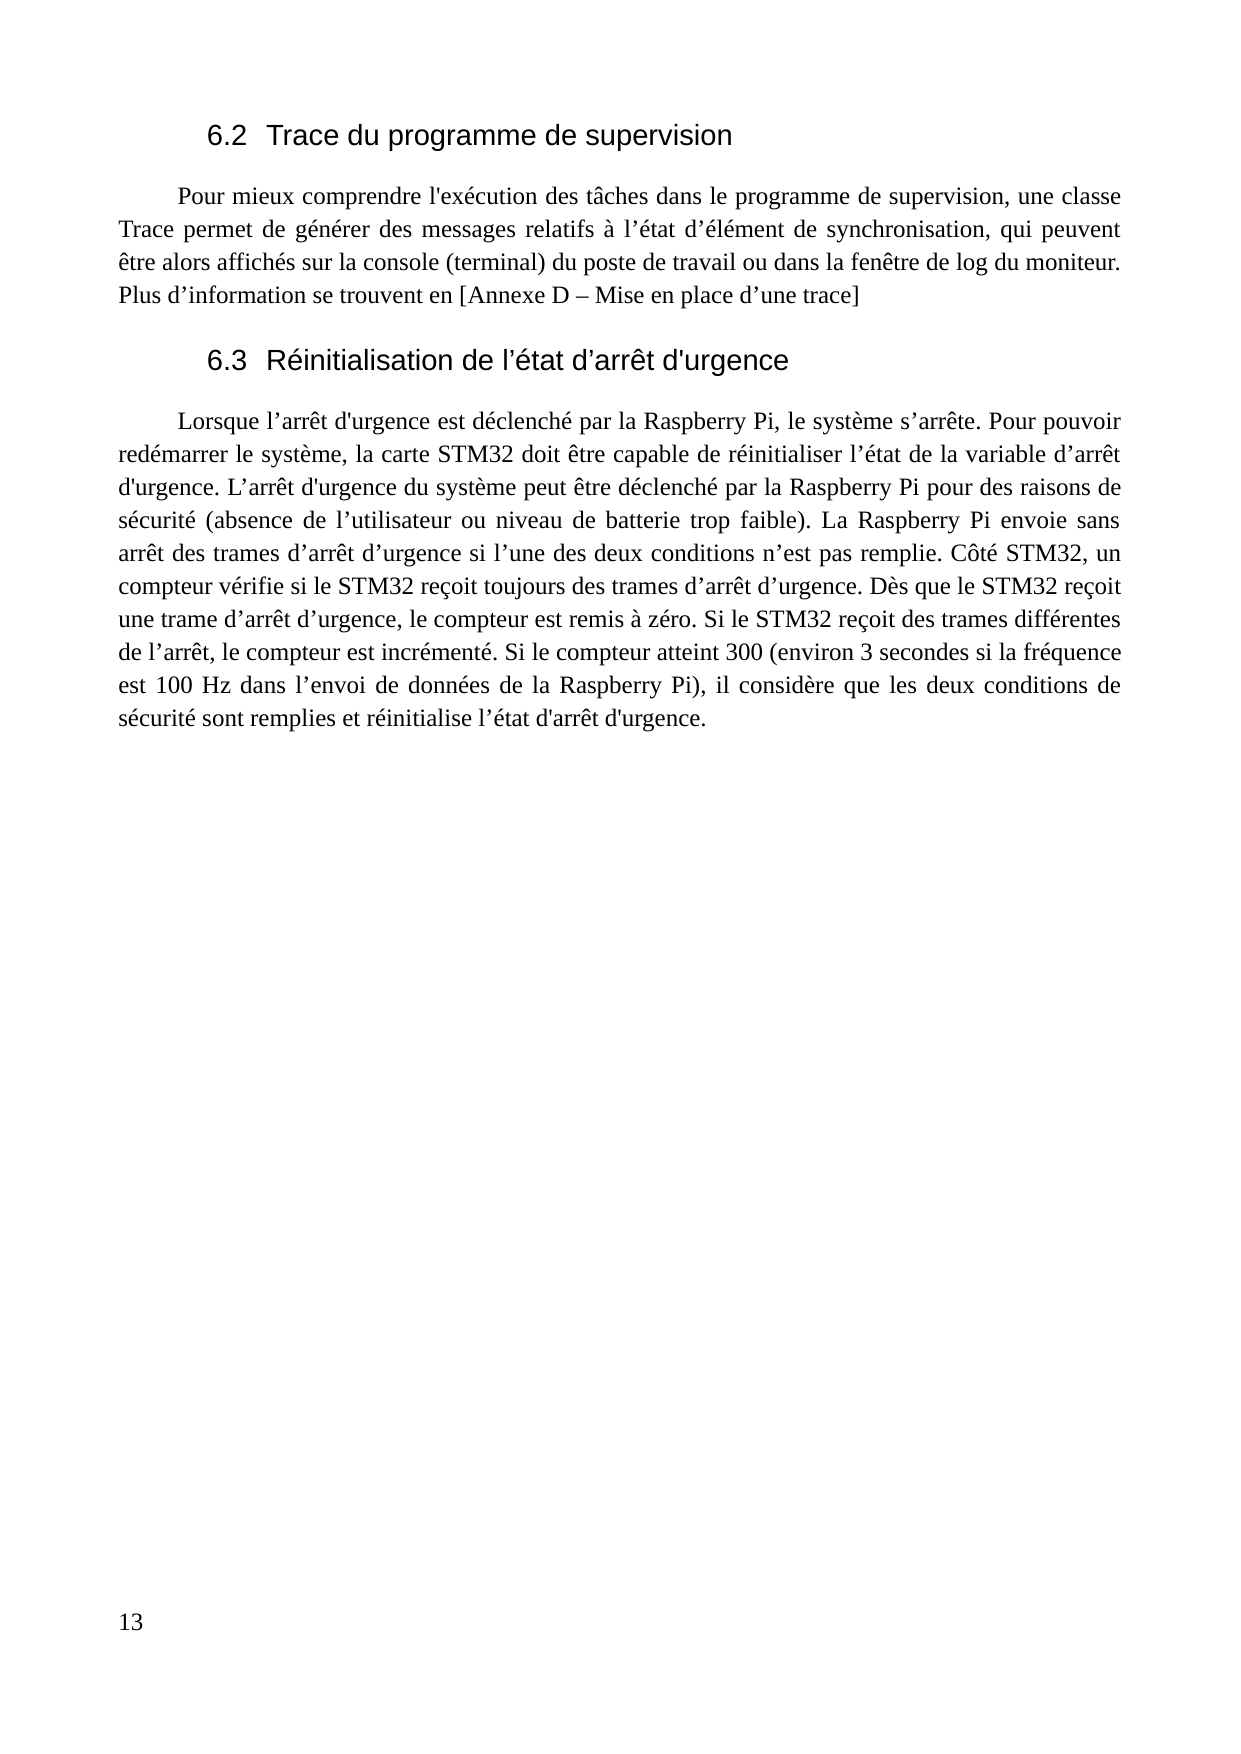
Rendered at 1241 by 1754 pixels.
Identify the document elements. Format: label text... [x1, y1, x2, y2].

text Lorsque l’arrêt d'urgence est déclenché par la Raspberry Pi, le système s’arrête. Pour pouvoir redémarrer le système, la carte STM32 doit être capable de réinitialiser l’état de la variable d’arrêt d'urgence. L’arrêt d'urgence du système peut être déclenché par la Raspberry Pi pour des raisons de sécurité (absence de l’utilisateur ou niveau de batterie trop faible). La Raspberry Pi envoie sans arrêt des trames d’arrêt d’urgence si l’une des deux conditions n’est pas remplie. Côté STM32, un compteur vérifie si le STM32 reçoit toujours des trames d’arrêt d’urgence. Dès que le STM32 reçoit une trame d’arrêt d’urgence, le compteur est remis à zéro. Si le STM32 reçoit des trames différentes de l’arrêt, le compteur est incrémenté. Si le compteur atteint 300 (environ 3 secondes si la fréquence est 100 Hz dans l’envoi de données de la Raspberry Pi), il considère que les deux conditions de sécurité sont remplies et réinitialise l’état d'arrêt d'urgence. [118, 406, 1122, 732]
text Pour mieux comprendre l'exécution des tâches dans le programme de supervision, une classe Trace permet de générer des messages relatifs à l’état d’élément de synchronisation, qui peuvent être alors affichés sur la console (terminal) du poste de travail ou dans la fenêtre de log du moniteur. Plus d’information se trouvent en [Annexe D – Mise en place d’une trace] [118, 181, 1122, 309]
subtitle Trace du programme de supervision [118, 118, 1122, 152]
subtitle Réinitialisation de l’état d’arrêt d'urgence [118, 343, 1122, 376]
